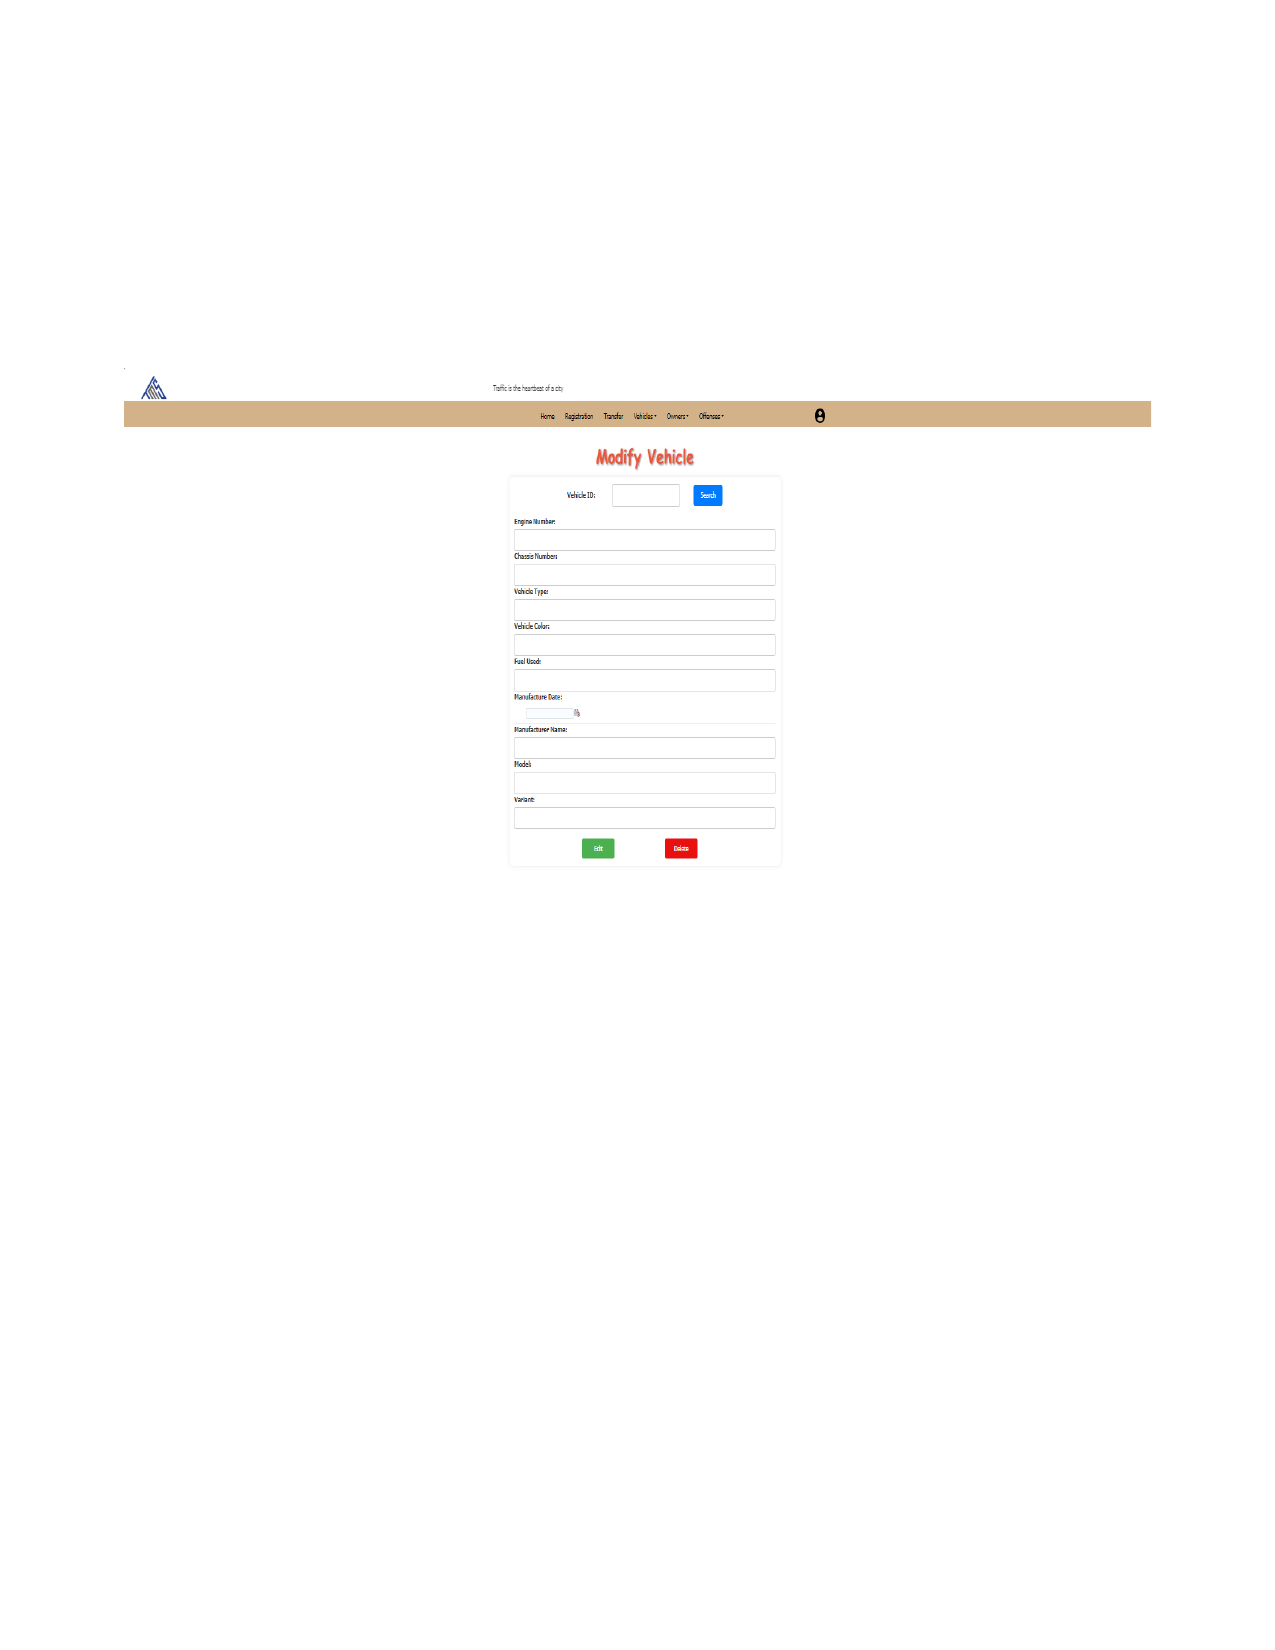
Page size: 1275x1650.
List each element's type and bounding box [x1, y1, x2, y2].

picture [124, 368, 1152, 1006]
